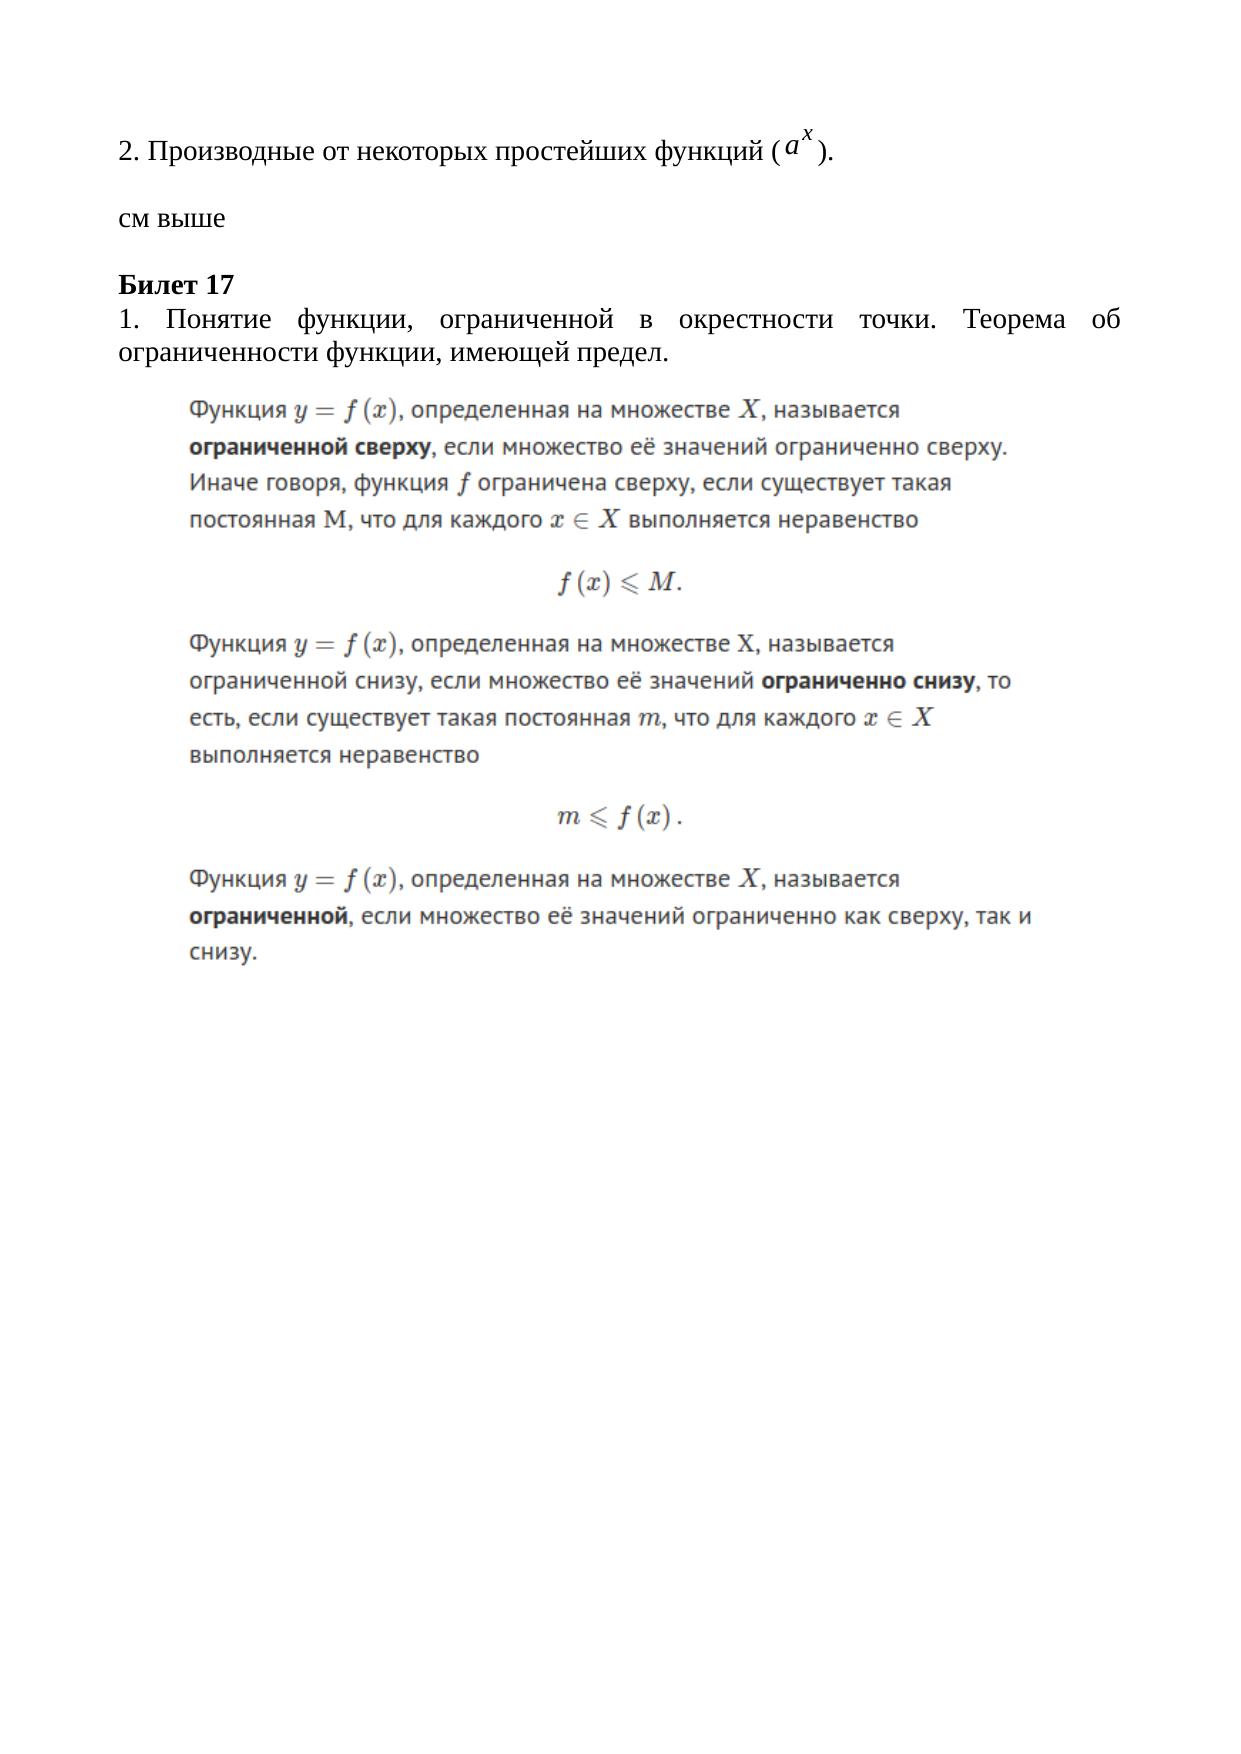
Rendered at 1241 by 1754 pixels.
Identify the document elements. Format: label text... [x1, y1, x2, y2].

subtitle 1. Понятие функции, ограниченной в окрестности точки. Теорема об ограниченности функции, имеющей предел. [118, 301, 1122, 368]
subtitle 2. Производные от некоторых простейших функций (). [118, 118, 1122, 167]
picture [118, 368, 1123, 1004]
subtitle cм выше [118, 200, 1122, 234]
subtitle Билет 17 [118, 267, 1122, 301]
